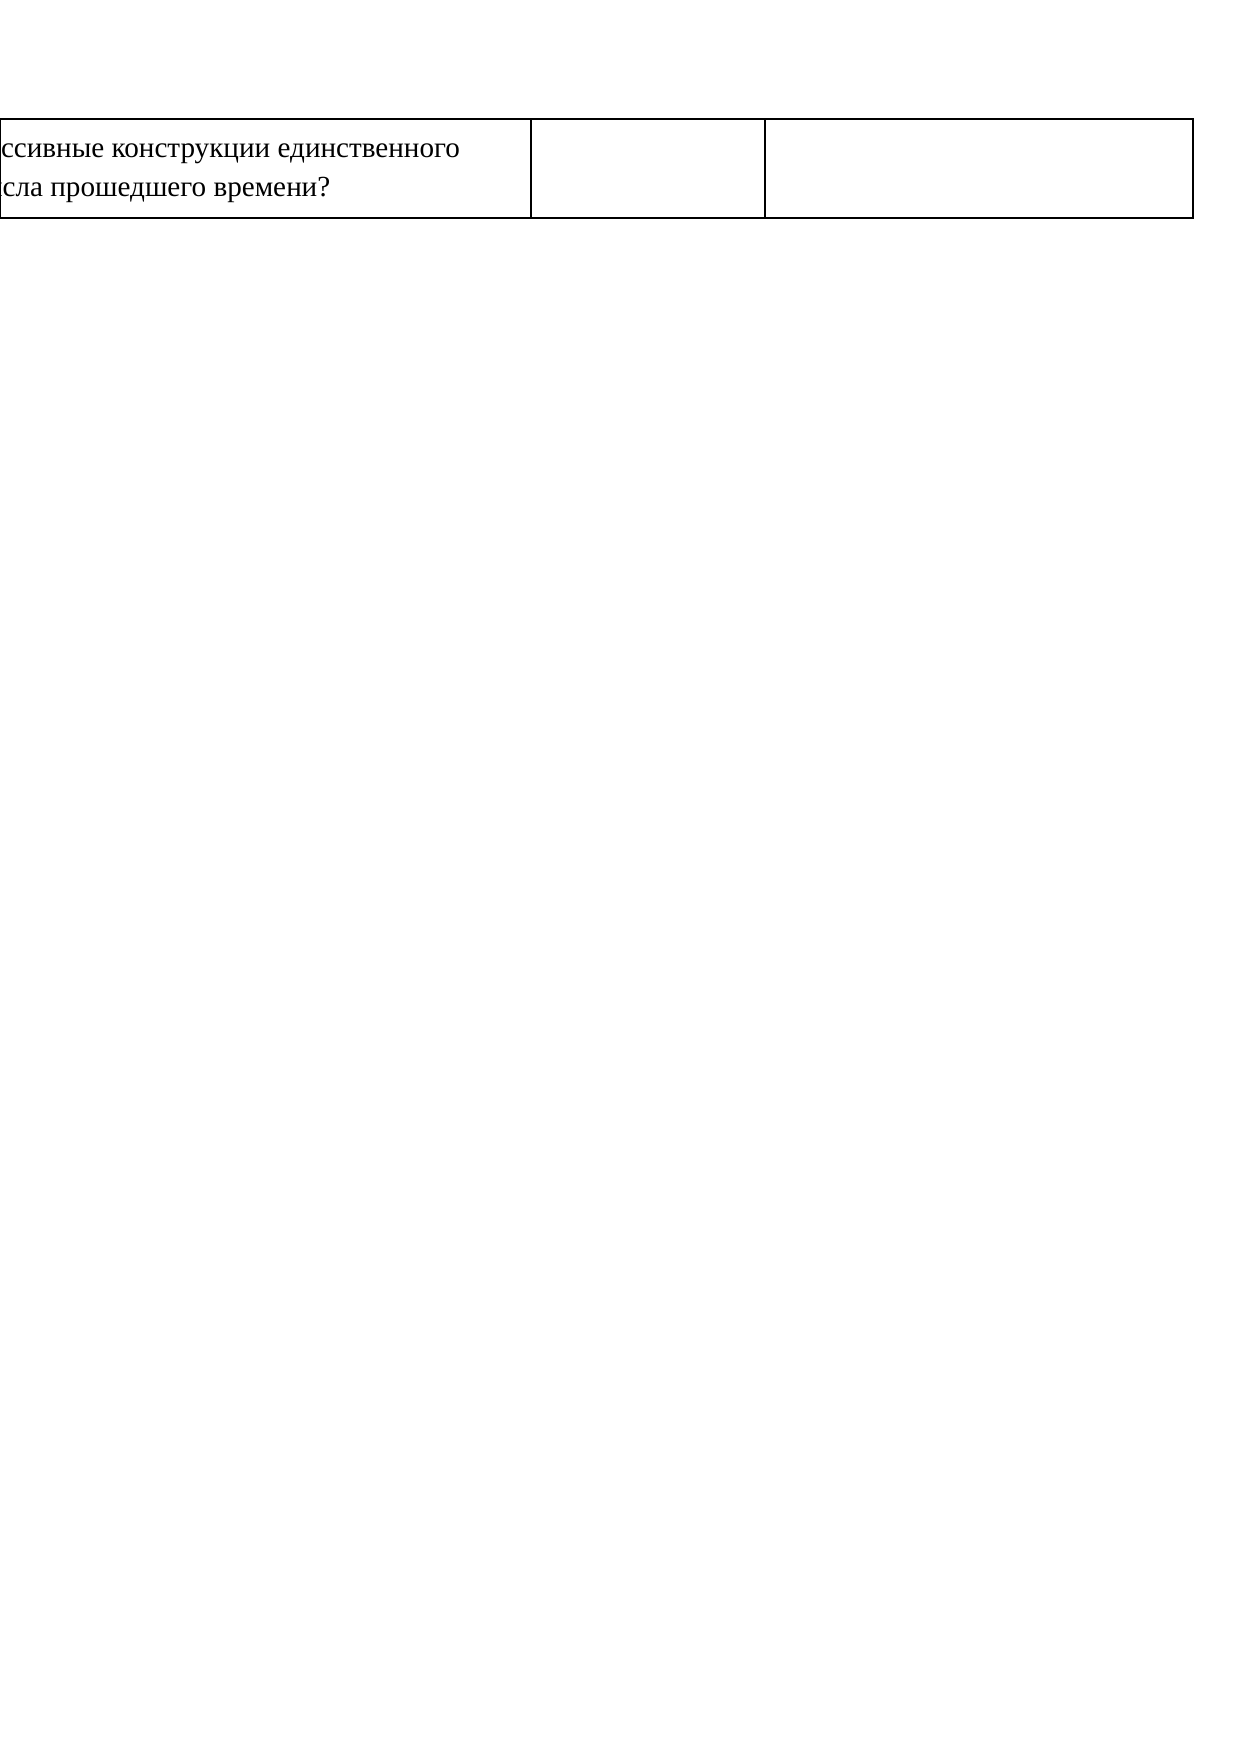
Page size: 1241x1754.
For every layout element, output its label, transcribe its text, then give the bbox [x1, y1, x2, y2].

table_cell [532, 120, 764, 217]
table_cell 7. Сколько раз в тексте встречаются пассивные конструкции единственного числа прошедшего времени? [1, 120, 530, 217]
table_cell [766, 120, 1192, 217]
